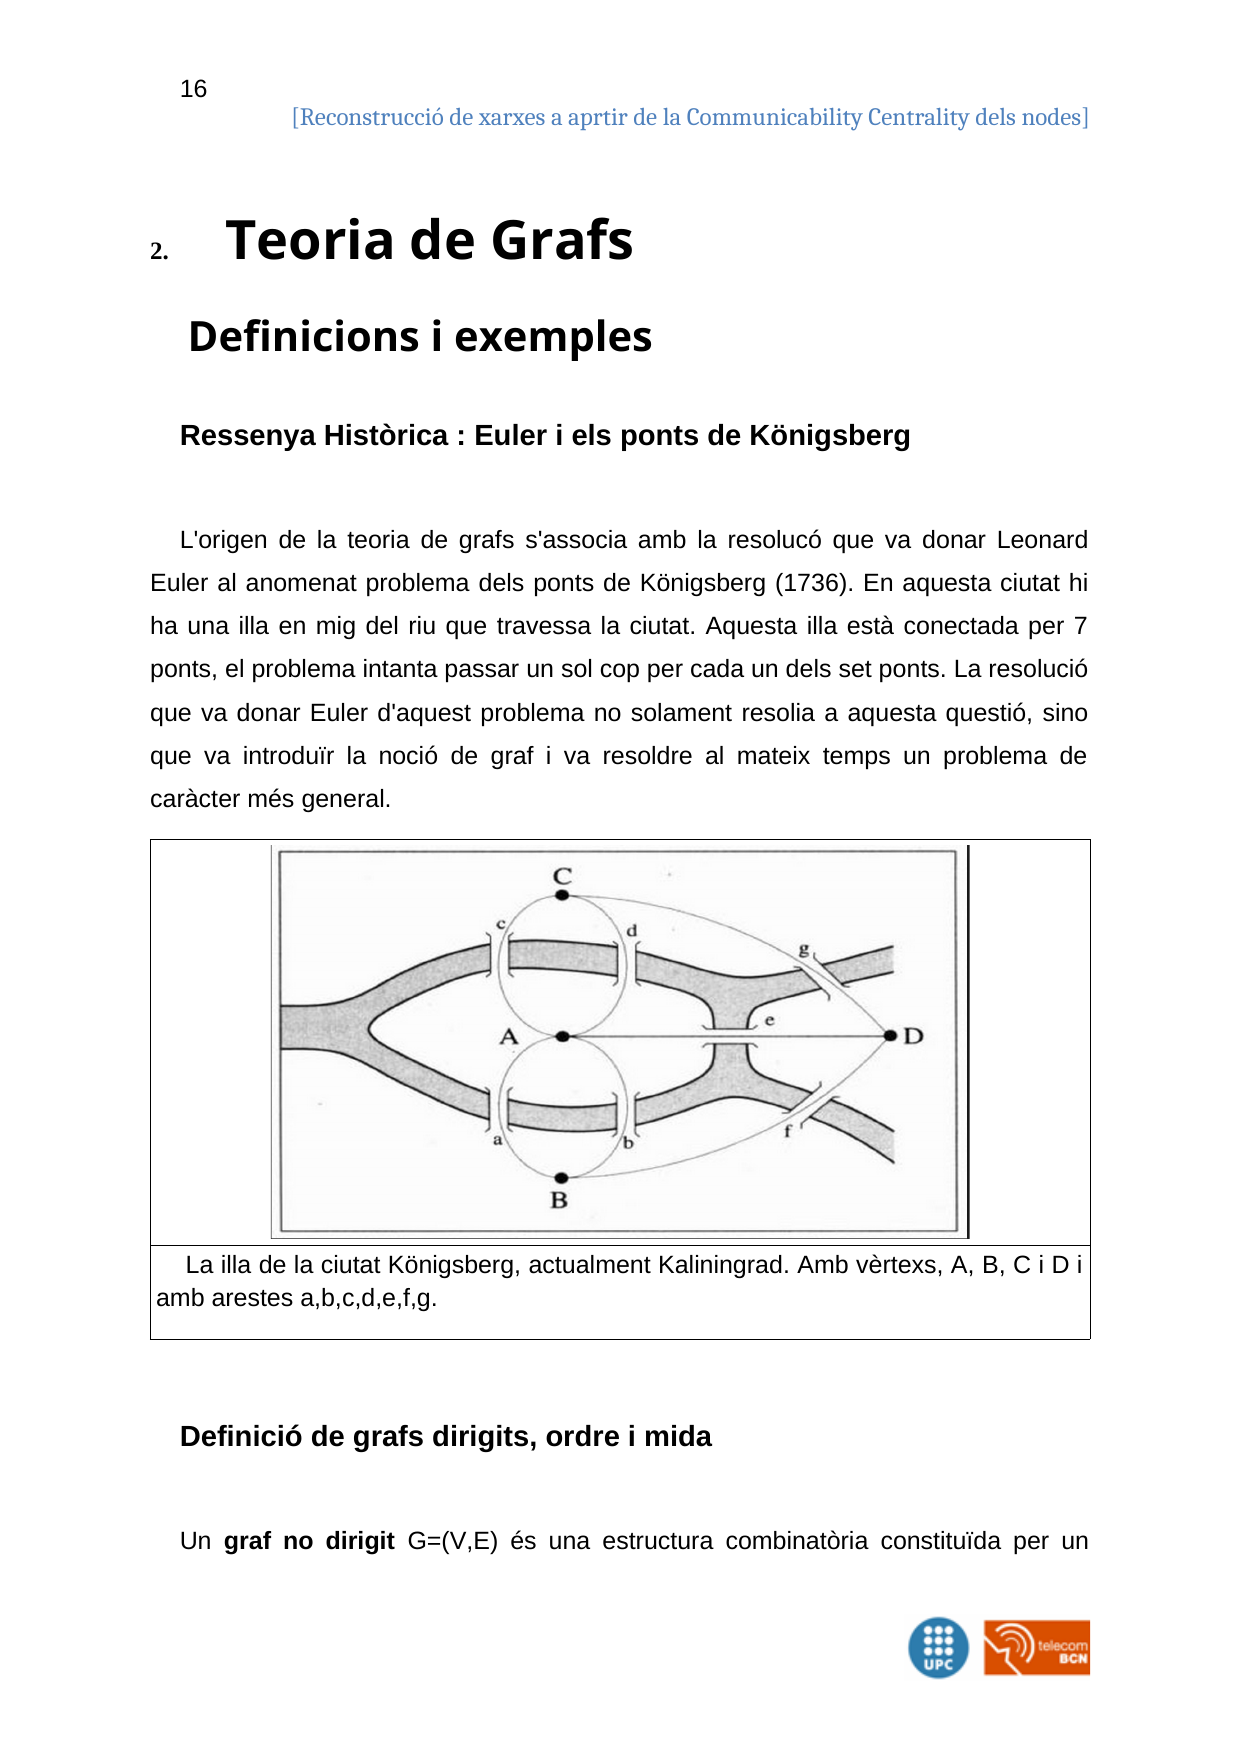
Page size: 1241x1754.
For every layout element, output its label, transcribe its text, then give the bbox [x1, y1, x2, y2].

subtitle Teoria de Grafs [150, 202, 1090, 275]
picture [270, 845, 970, 1239]
table_header [151, 840, 1090, 1244]
text L'origen de la teoria de grafs s'associa amb la resolucó que va donar Leonard Euler al anomenat problema dels ponts de Königsberg (1736). En aquesta ciutat hi ha una illa en mig del riu que travessa la ciutat. Aquesta illa està conectada per 7 ponts, el problema intanta passar un sol cop per cada un dels set ponts. La resolució que va donar Euler d'aquest problema no solament resolia a aquesta questió, sino que va introduïr la noció de graf i va resoldre al mateix temps un problema de caràcter més general. [150, 525, 1090, 812]
subtitle Ressenya Històrica : Euler i els ponts de Königsberg [150, 418, 1090, 452]
table_cell La illa de la ciutat Königsberg, actualment Kaliningrad. Amb vèrtexs, A, B, C i D i amb arestes a,b,c,d,e,f,g. [151, 1246, 1090, 1339]
subtitle Definició de grafs dirigits, ordre i mida [150, 1419, 1090, 1453]
picture [904, 1614, 1091, 1681]
subtitle Definicions i exemples [187, 307, 1090, 364]
text Un graf no dirigit G=(V,E) és una estructura combinatòria constituïda per un [150, 1526, 1090, 1555]
